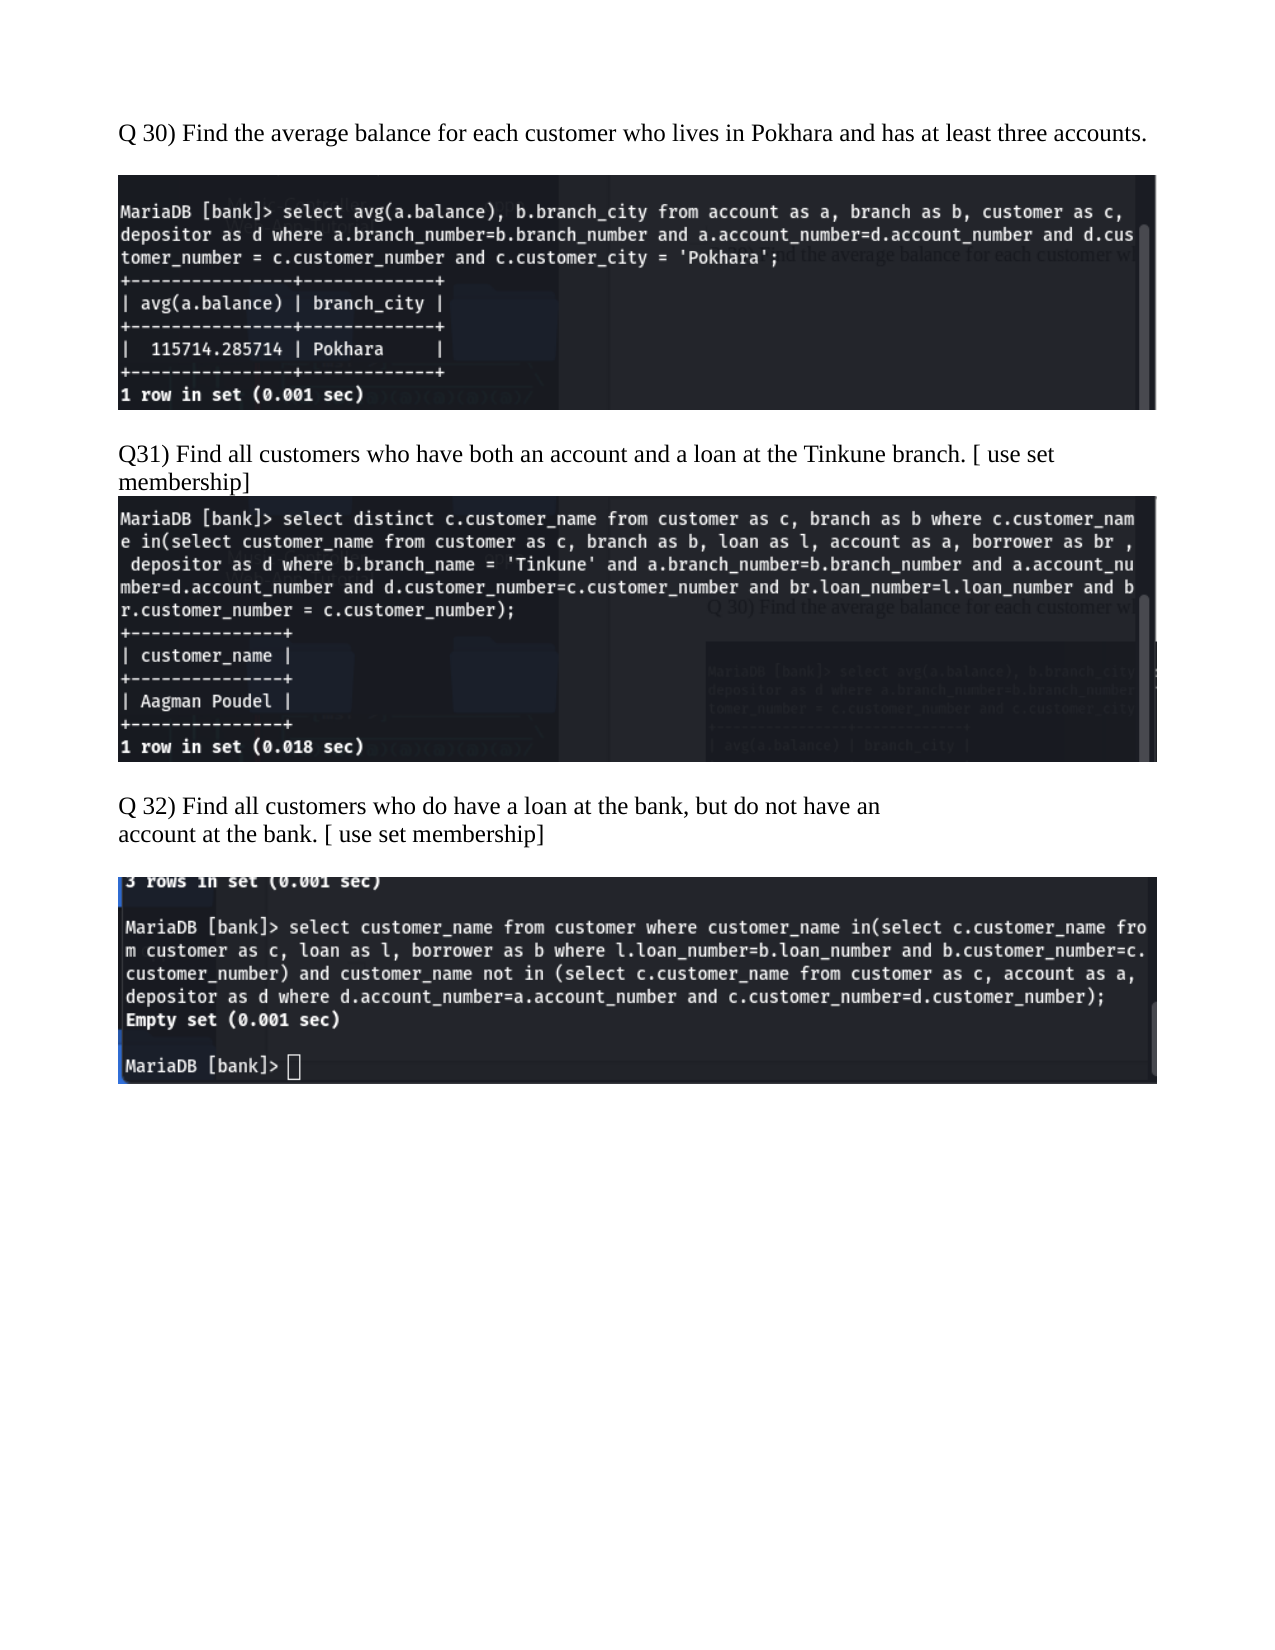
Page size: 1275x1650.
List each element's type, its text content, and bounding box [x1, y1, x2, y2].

text Q31) Find all customers who have both an account and a loan at the Tinkune branch. [ use set membership] [118, 439, 1157, 496]
text Q 30) Find the average balance for each customer who lives in Pokhara and has at least three accounts. [118, 118, 1157, 147]
text Q 32) Find all customers who do have a loan at the bank, but do not have an [118, 791, 1157, 819]
picture [118, 496, 1157, 762]
text account at the bank. [ use set membership] [118, 819, 1157, 848]
picture [118, 877, 1157, 1084]
picture [118, 175, 1157, 410]
